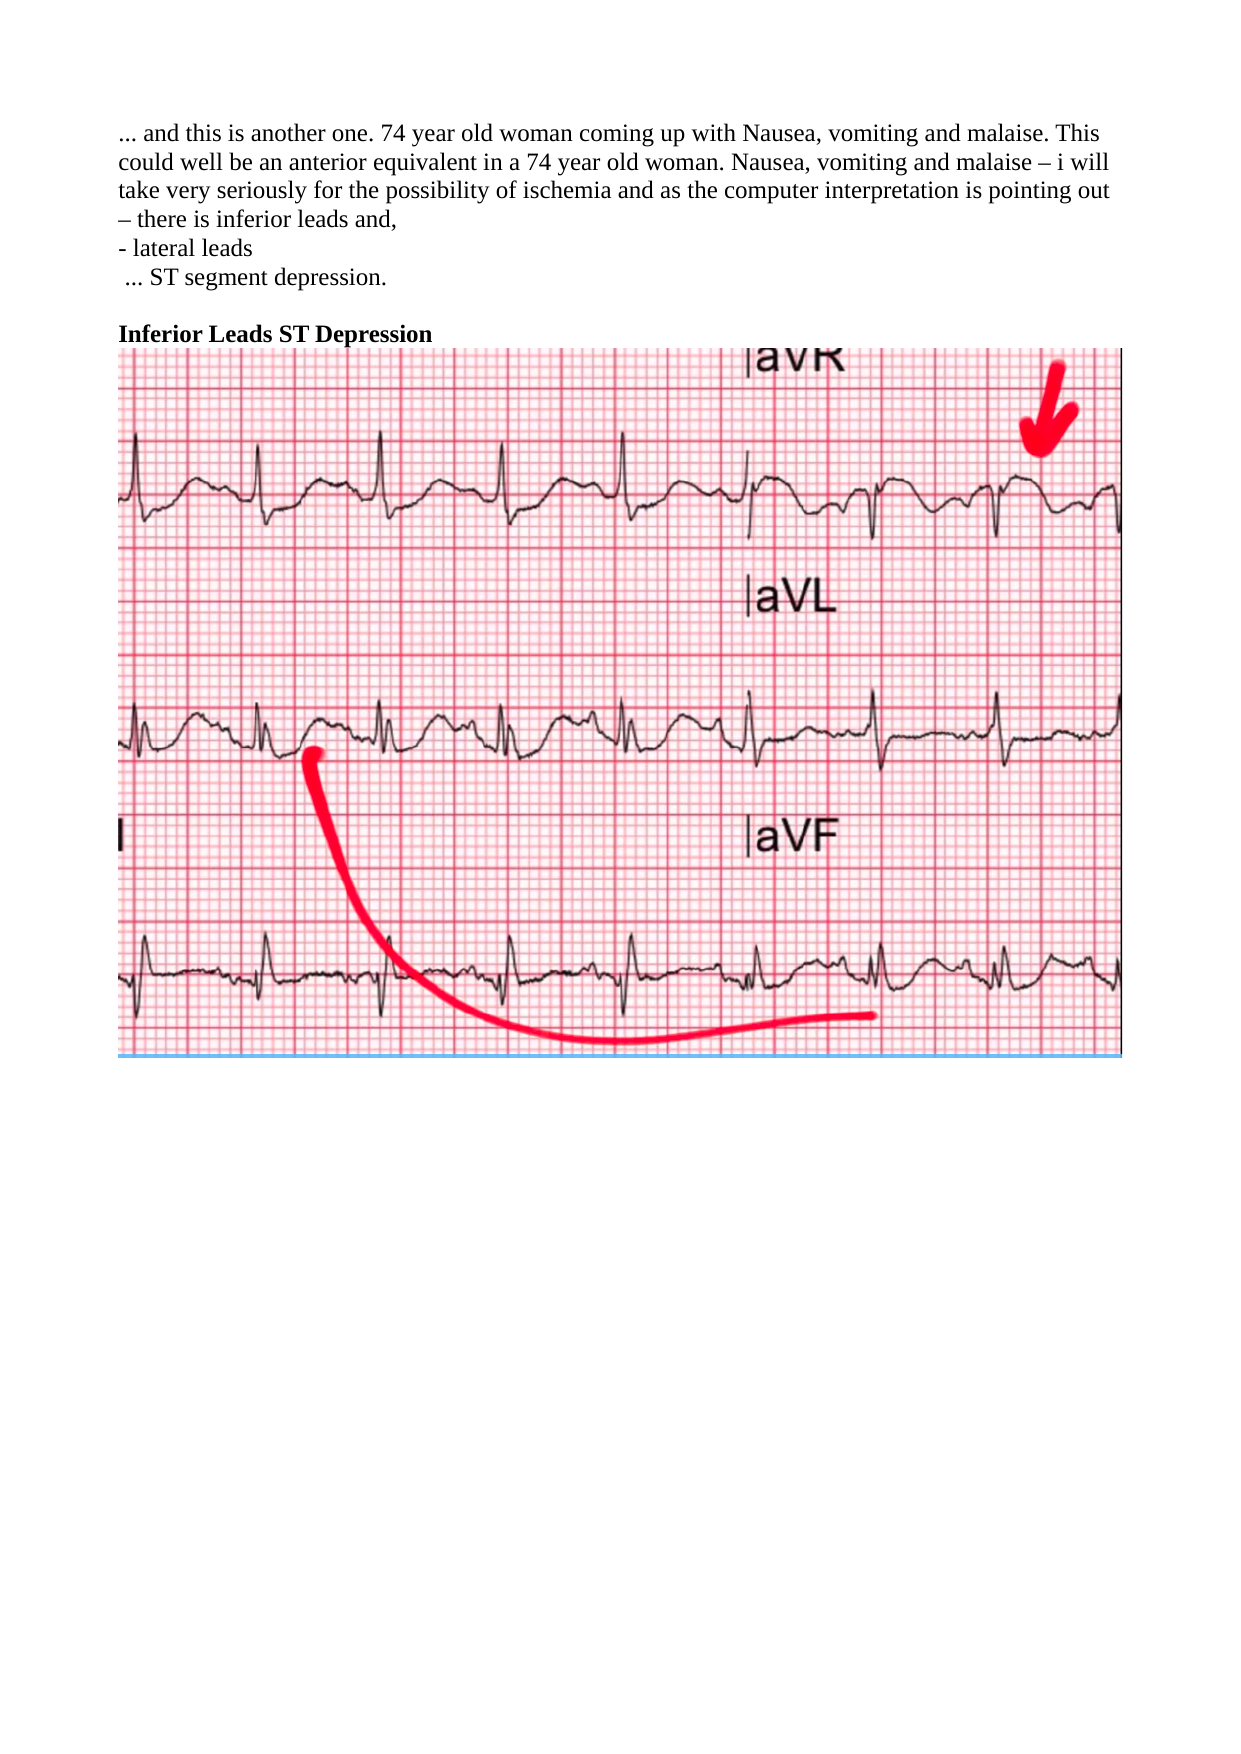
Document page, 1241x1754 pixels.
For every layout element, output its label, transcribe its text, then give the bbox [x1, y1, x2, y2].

text - lateral leads [118, 233, 1122, 262]
text ... and this is another one. 74 year old woman coming up with Nausea, vomiting and malaise. This could well be an anterior equivalent in a 74 year old woman. Nausea, vomiting and malaise – i will take very seriously for the possibility of ischemia and as the computer interpretation is pointing out – there is inferior leads and, [118, 118, 1122, 233]
text Inferior Leads ST Depression [118, 319, 1122, 348]
text ... ST segment depression. [118, 262, 1122, 291]
picture [118, 348, 1123, 1058]
